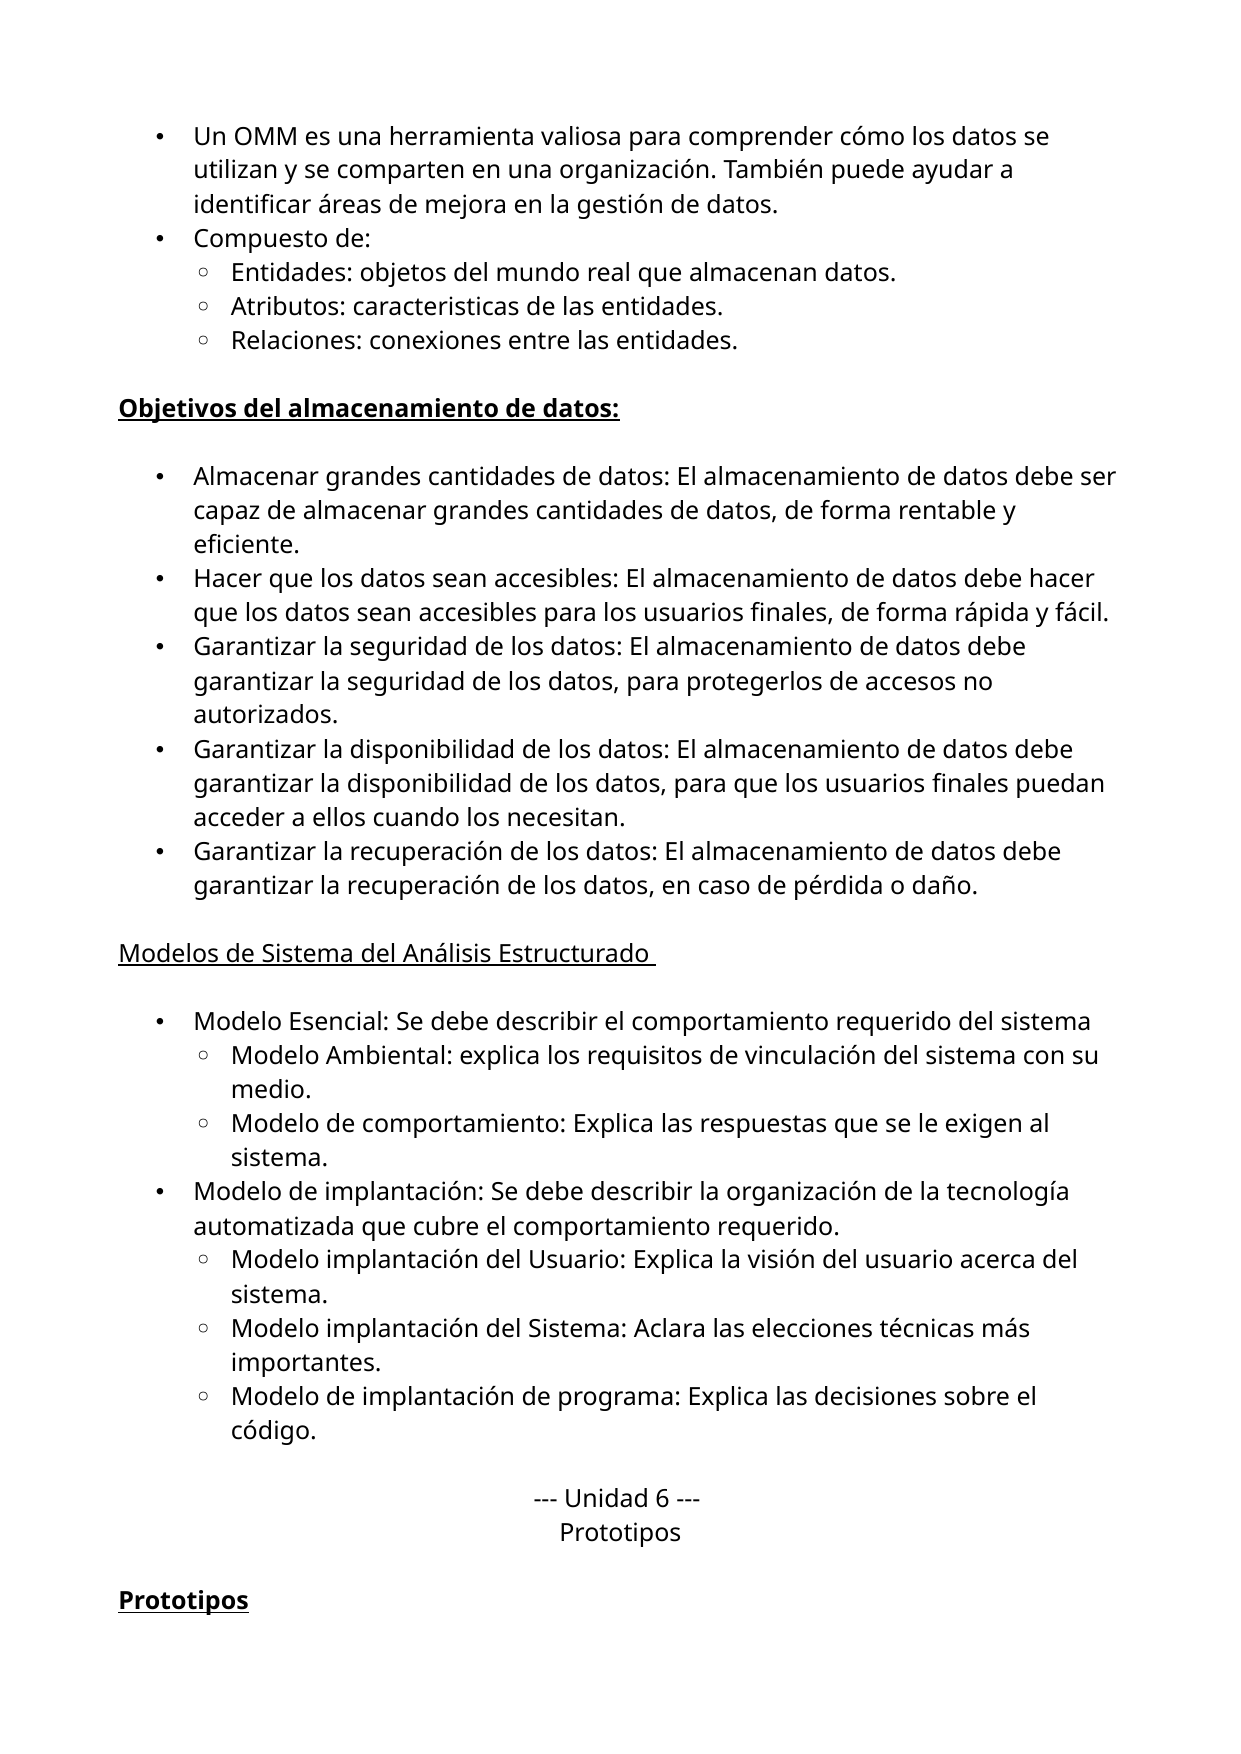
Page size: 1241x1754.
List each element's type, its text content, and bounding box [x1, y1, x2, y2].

list Modelo Esencial: Se debe describir el comportamiento requerido del sistema [156, 1004, 1122, 1038]
text --- Unidad 6 --- [118, 1481, 1122, 1515]
list Atributos: caracteristicas de las entidades. [193, 288, 1122, 322]
list Un OMM es una herramienta valiosa para comprender cómo los datos se utilizan y se comparten en una organización. También puede ayudar a identificar áreas de mejora en la gestión de datos. [156, 118, 1122, 220]
list Garantizar la disponibilidad de los datos: El almacenamiento de datos debe garantizar la disponibilidad de los datos, para que los usuarios finales puedan acceder a ellos cuando los necesitan. [156, 731, 1122, 833]
list Relaciones: conexiones entre las entidades. [193, 322, 1122, 357]
list Entidades: objetos del mundo real que almacenan datos. [193, 254, 1122, 288]
list Garantizar la seguridad de los datos: El almacenamiento de datos debe garantizar la seguridad de los datos, para protegerlos de accesos no autorizados. [156, 629, 1122, 731]
text Prototipos [118, 1583, 1122, 1617]
text Objetivos del almacenamiento de datos: [118, 391, 1122, 425]
list Almacenar grandes cantidades de datos: El almacenamiento de datos debe ser capaz de almacenar grandes cantidades de datos, de forma rentable y eficiente. [156, 459, 1122, 561]
list Modelo implantación del Sistema: Aclara las elecciones técnicas más importantes. [193, 1310, 1122, 1378]
text Prototipos [118, 1515, 1122, 1549]
list Modelo Ambiental: explica los requisitos de vinculación del sistema con su medio. [193, 1038, 1122, 1106]
list Modelo de implantación: Se debe describir la organización de la tecnología automatizada que cubre el comportamiento requerido. [156, 1174, 1122, 1242]
list Modelo implantación del Usuario: Explica la visión del usuario acerca del sistema. [193, 1242, 1122, 1310]
list Compuesto de: [156, 220, 1122, 254]
list Modelo de comportamiento: Explica las respuestas que se le exigen al sistema. [193, 1106, 1122, 1174]
list Modelo de implantación de programa: Explica las decisiones sobre el código. [193, 1378, 1122, 1447]
list Hacer que los datos sean accesibles: El almacenamiento de datos debe hacer que los datos sean accesibles para los usuarios finales, de forma rápida y fácil. [156, 561, 1122, 629]
list Garantizar la recuperación de los datos: El almacenamiento de datos debe garantizar la recuperación de los datos, en caso de pérdida o daño. [156, 833, 1122, 902]
text Modelos de Sistema del Análisis Estructurado [118, 936, 1122, 970]
